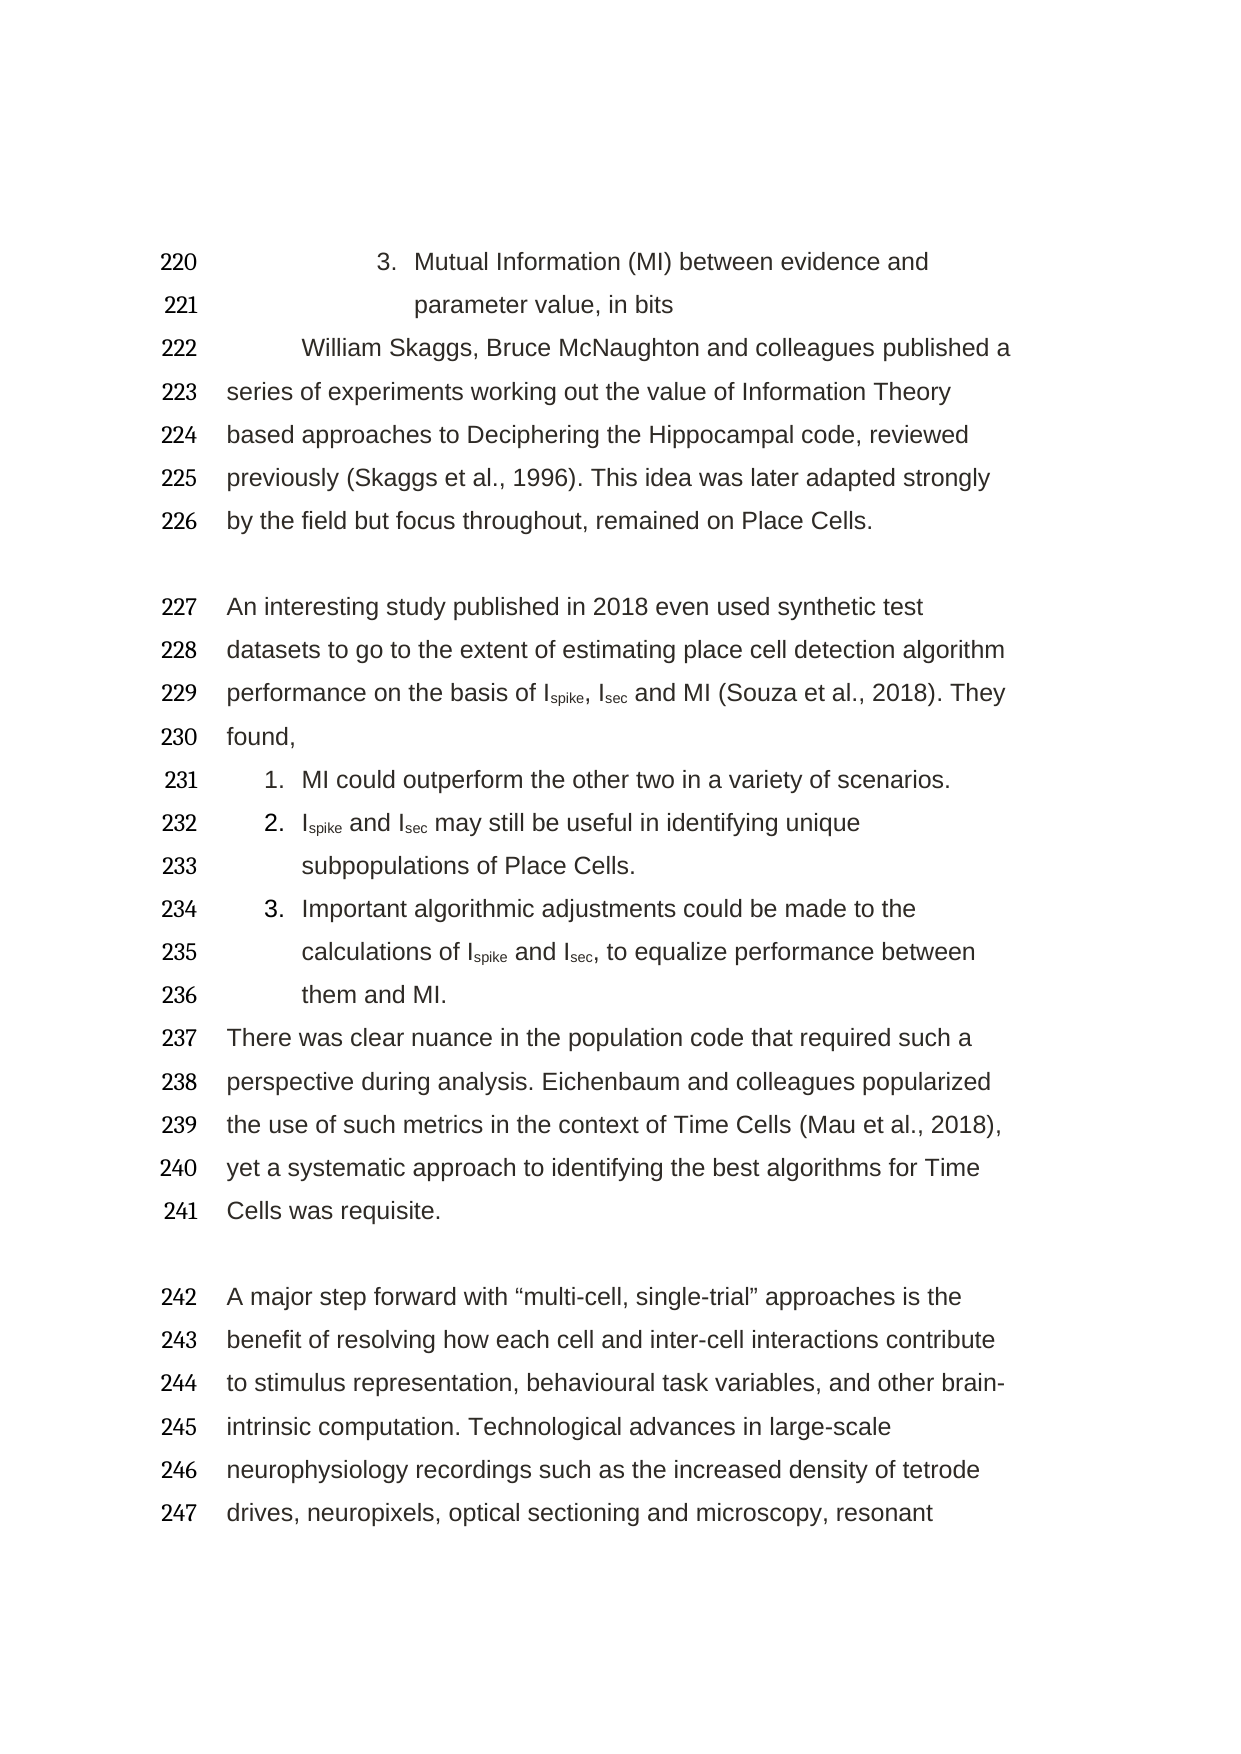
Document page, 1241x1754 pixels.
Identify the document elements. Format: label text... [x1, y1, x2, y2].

list MI could outperform the other two in a variety of scenarios. [264, 765, 1014, 793]
text There was clear nuance in the population code that required such a perspective during analysis. Eichenbaum and colleagues popularized the use of such metrics in the context of Time Cells (Mau et al., 2018)⁠, yet a systematic approach to identifying the best algorithms for Time Cells was requisite. [226, 1023, 1014, 1225]
text An interesting study published in 2018 even used synthetic test datasets to go to the extent of estimating place cell detection algorithm performance on the basis of Ispike, Isec and MI (Souza et al., 2018)⁠. They found, [226, 592, 1014, 750]
list Important algorithmic adjustments could be made to the calculations of Ispike and Isec, to equalize performance between them and MI. [264, 894, 1014, 1009]
text A major step forward with “multi-cell, single-trial” approaches is the benefit of resolving how each cell and inter-cell interactions contribute to stimulus representation, behavioural task variables, and other brain-intrinsic computation. Technological advances in large-scale neurophysiology recordings such as the increased density of tetrode drives, neuropixels, optical sectioning and microscopy, resonant [226, 1282, 1014, 1527]
text William Skaggs, Bruce McNaughton and colleagues published a series of experiments working out the value of Information Theory based approaches to Deciphering the Hippocampal code, reviewed previously (Skaggs et al., 1996)⁠. This idea was later adapted strongly by the field but focus throughout, remained on Place Cells. [226, 333, 1014, 535]
list Mutual Information (MI) between evidence and parameter value, in bits [376, 247, 1014, 319]
list Ispike and Isec may still be useful in identifying unique subpopulations of Place Cells. [264, 808, 1014, 880]
